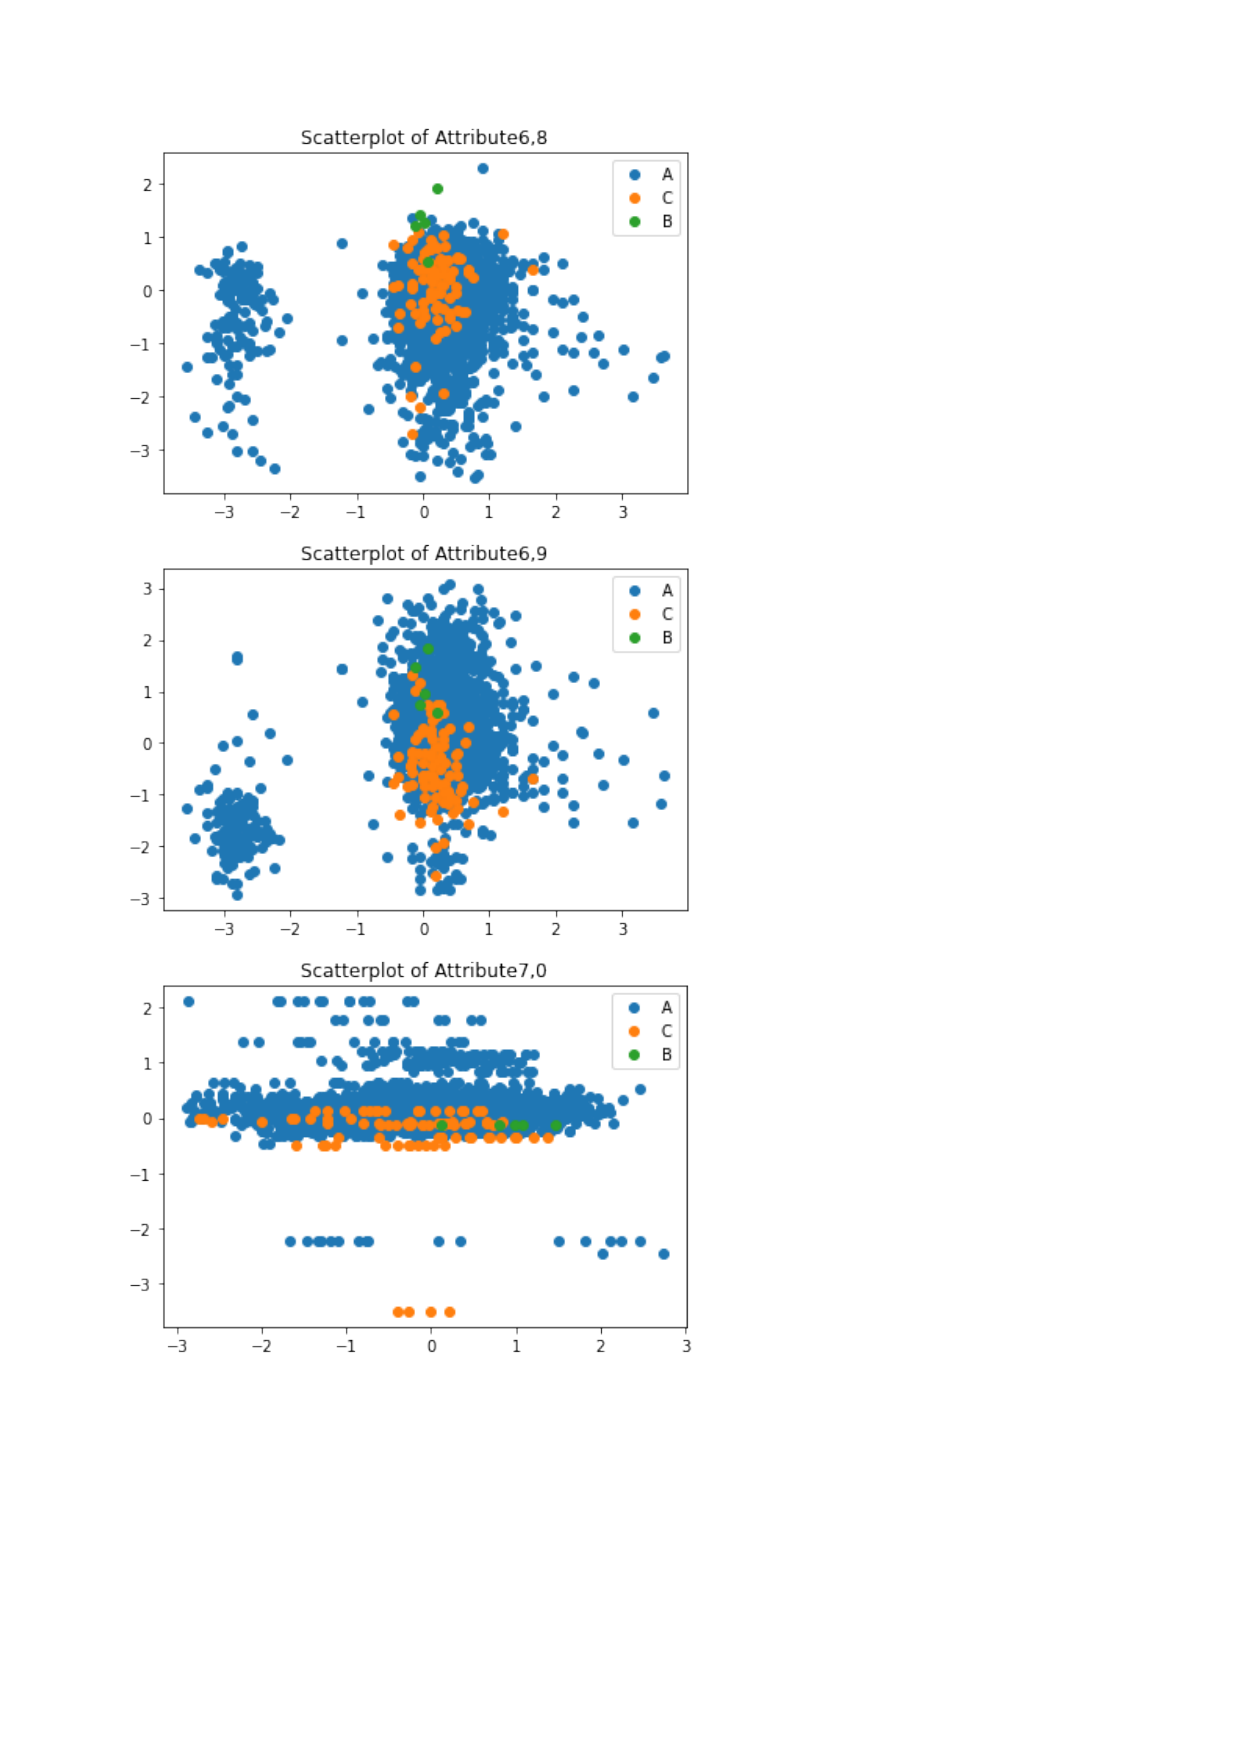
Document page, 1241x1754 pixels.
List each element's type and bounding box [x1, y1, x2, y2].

picture [118, 535, 697, 948]
picture [118, 118, 697, 531]
picture [118, 951, 701, 1365]
